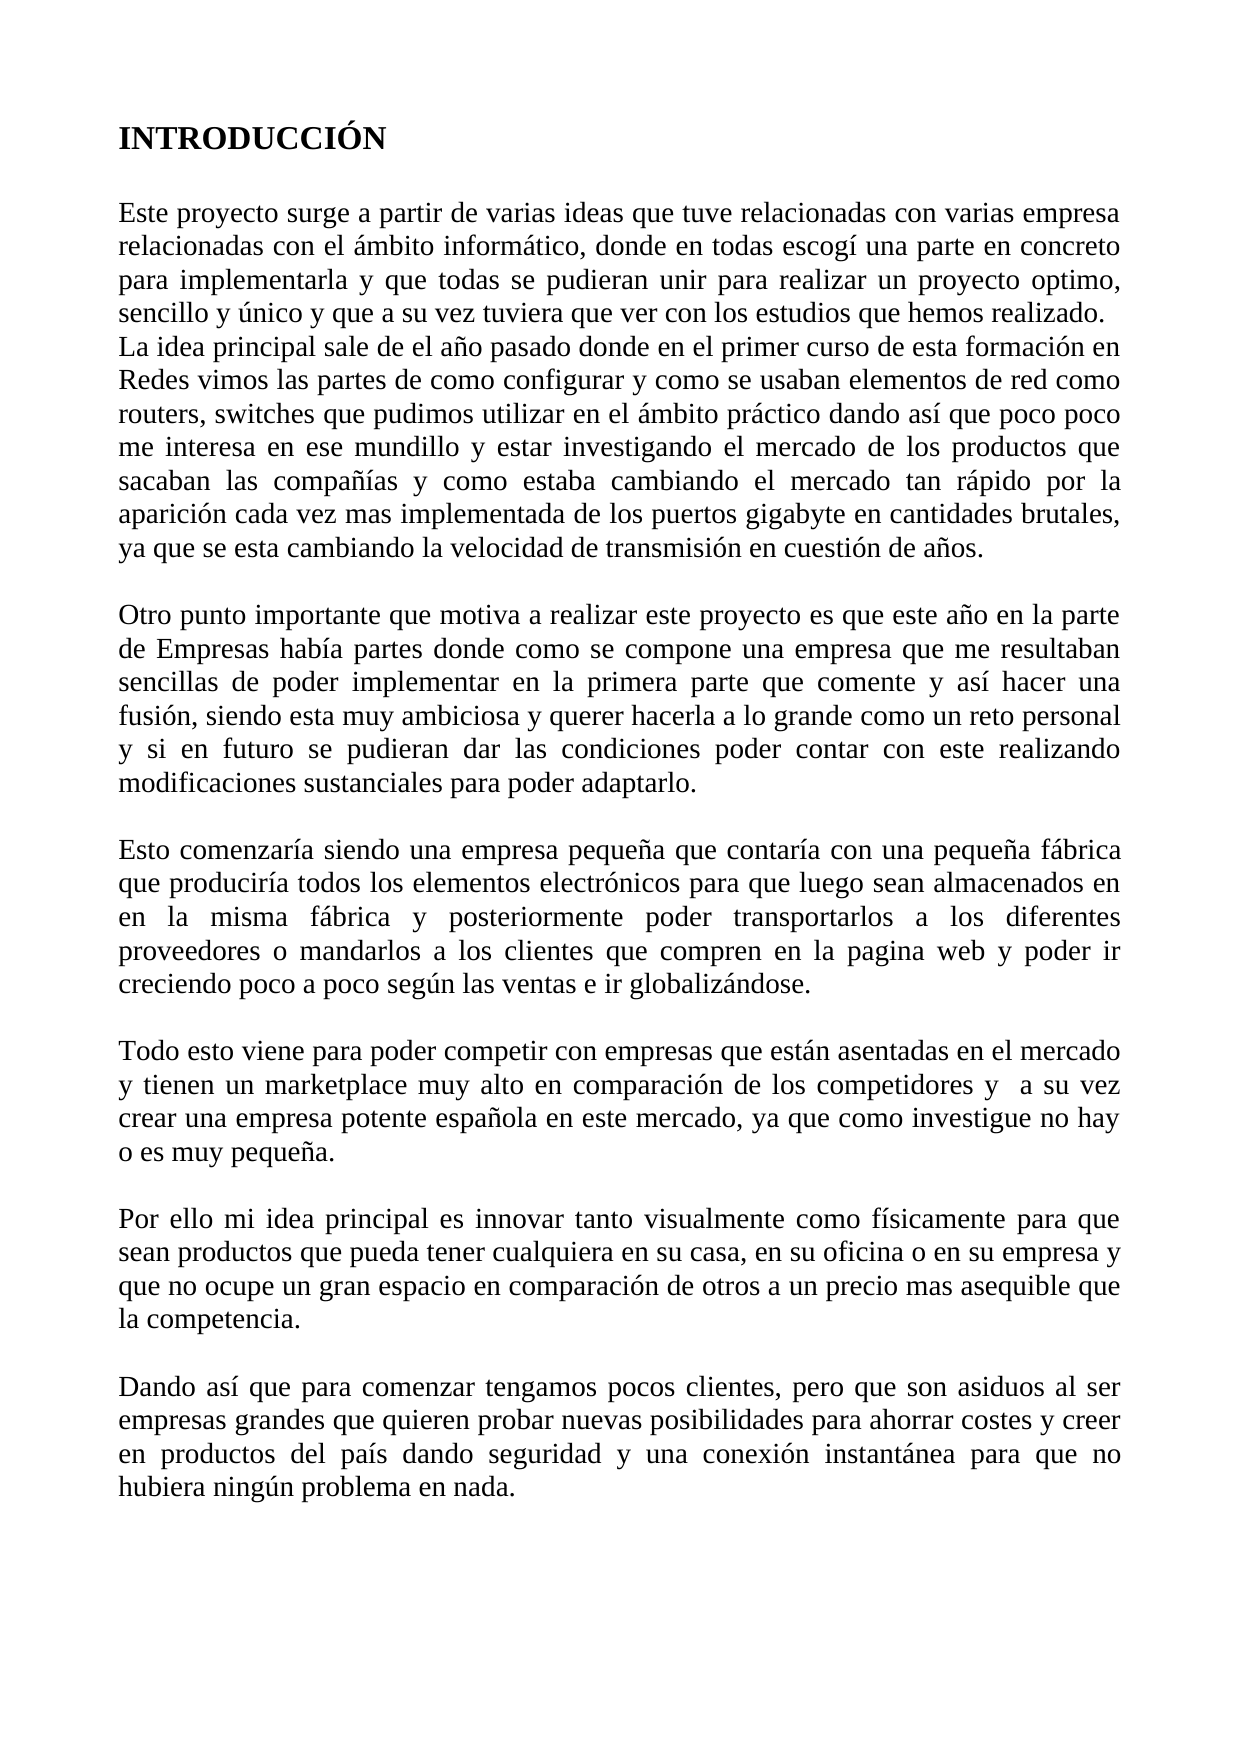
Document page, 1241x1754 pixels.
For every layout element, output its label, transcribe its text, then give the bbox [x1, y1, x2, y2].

text La idea principal sale de el año pasado donde en el primer curso de esta formación en Redes vimos las partes de como configurar y como se usaban elementos de red como routers, switches que pudimos utilizar en el ámbito práctico dando así que poco poco me interesa en ese mundillo y estar investigando el mercado de los productos que sacaban las compañías y como estaba cambiando el mercado tan rápido por la aparición cada vez mas implementada de los puertos gigabyte en cantidades brutales, ya que se esta cambiando la velocidad de transmisión en cuestión de años. [118, 329, 1122, 564]
text INTRODUCCIÓN [118, 118, 1122, 156]
text Otro punto importante que motiva a realizar este proyecto es que este año en la parte de Empresas había partes donde como se compone una empresa que me resultaban sencillas de poder implementar en la primera parte que comente y así hacer una fusión, siendo esta muy ambiciosa y querer hacerla a lo grande como un reto personal y si en futuro se pudieran dar las condiciones poder contar con este realizando modificaciones sustanciales para poder adaptarlo. [118, 597, 1122, 798]
text Todo esto viene para poder competir con empresas que están asentadas en el mercado y tienen un marketplace muy alto en comparación de los competidores y a su vez crear una empresa potente española en este mercado, ya que como investigue no hay o es muy pequeña. [118, 1033, 1122, 1167]
text Esto comenzaría siendo una empresa pequeña que contaría con una pequeña fábrica que produciría todos los elementos electrónicos para que luego sean almacenados en en la misma fábrica y posteriormente poder transportarlos a los diferentes proveedores o mandarlos a los clientes que compren en la pagina web y poder ir creciendo poco a poco según las ventas e ir globalizándose. [118, 832, 1122, 1000]
text Por ello mi idea principal es innovar tanto visualmente como físicamente para que sean productos que pueda tener cualquiera en su casa, en su oficina o en su empresa y que no ocupe un gran espacio en comparación de otros a un precio mas asequible que la competencia. [118, 1201, 1122, 1335]
text Dando así que para comenzar tengamos pocos clientes, pero que son asiduos al ser empresas grandes que quieren probar nuevas posibilidades para ahorrar costes y creer en productos del país dando seguridad y una conexión instantánea para que no hubiera ningún problema en nada. [118, 1369, 1122, 1503]
text Este proyecto surge a partir de varias ideas que tuve relacionadas con varias empresa relacionadas con el ámbito informático, donde en todas escogí una parte en concreto para implementarla y que todas se pudieran unir para realizar un proyecto optimo, sencillo y único y que a su vez tuviera que ver con los estudios que hemos realizado. [118, 195, 1122, 329]
